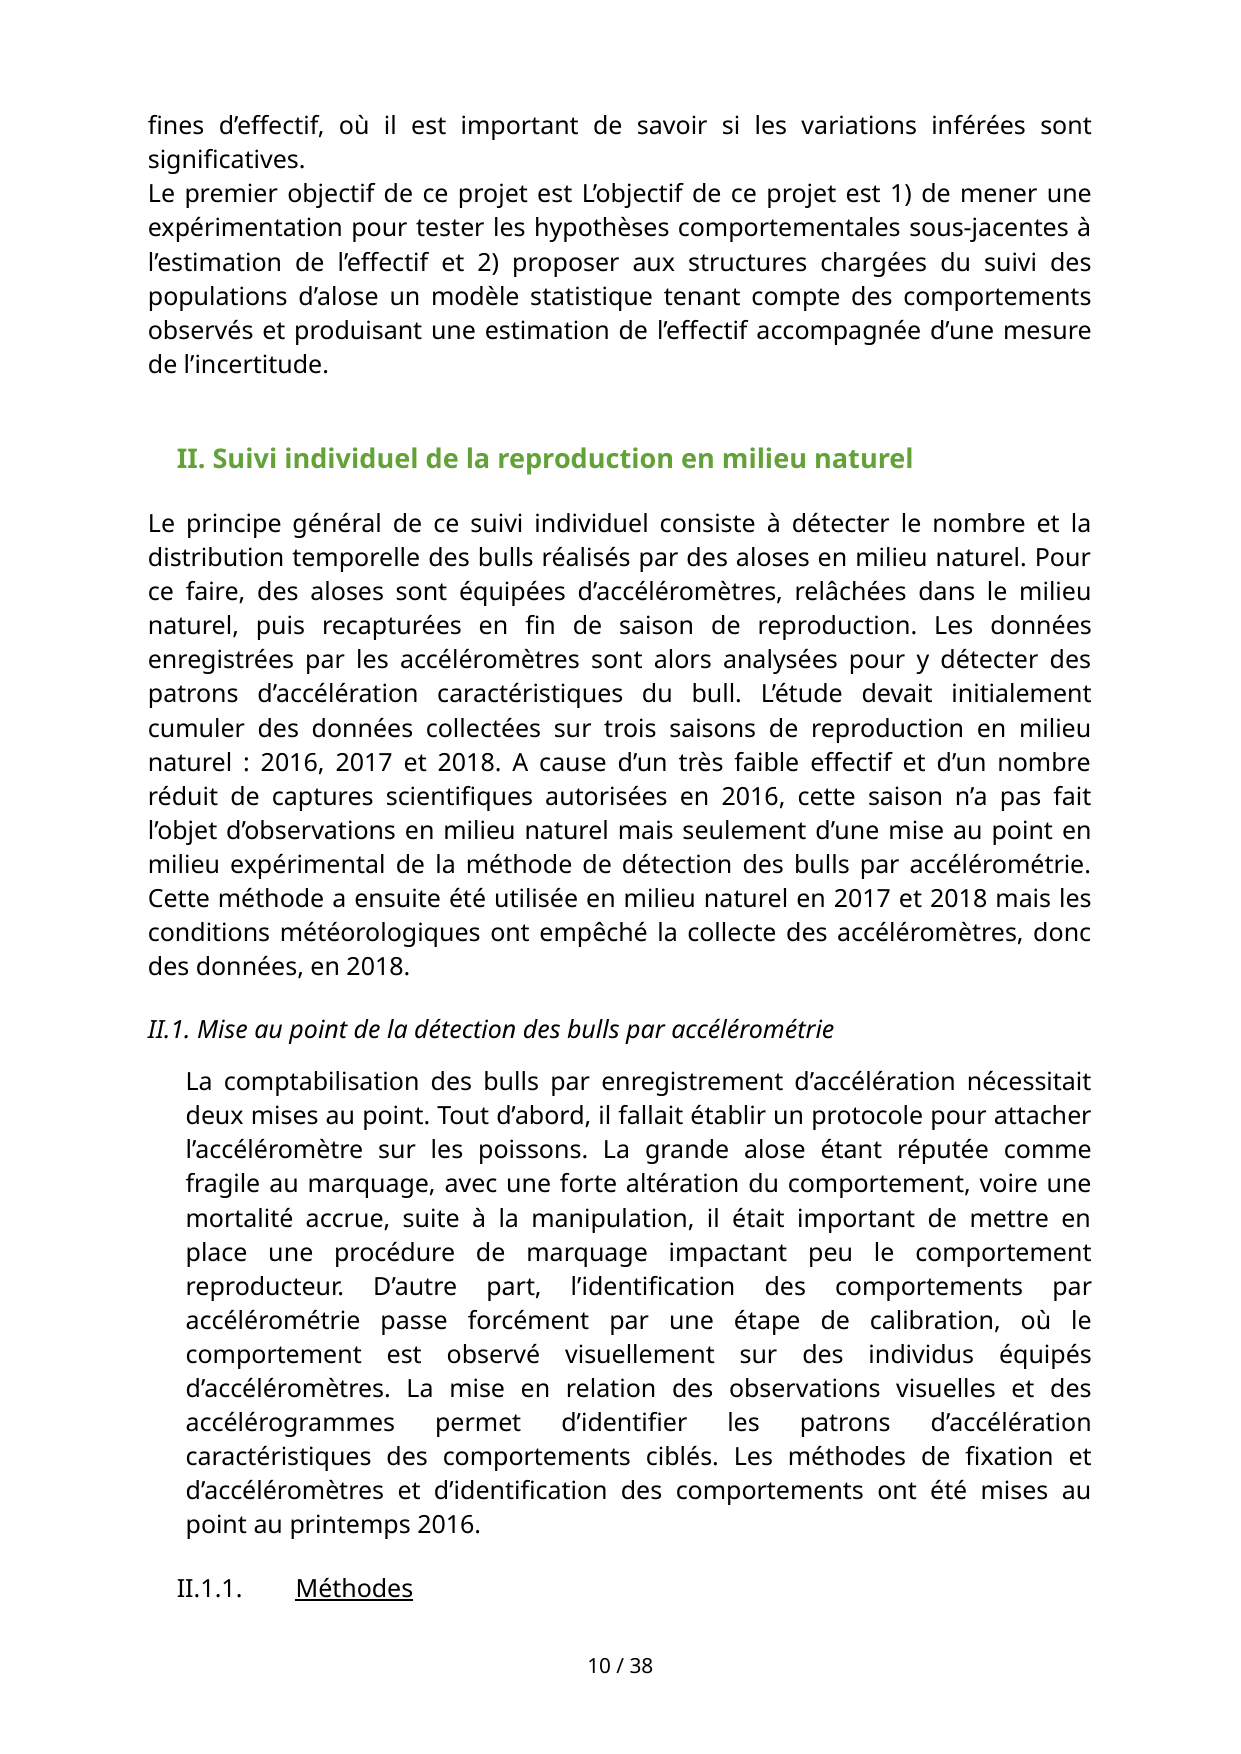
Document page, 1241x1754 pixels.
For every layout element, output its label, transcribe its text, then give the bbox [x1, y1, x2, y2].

text La comptabilisation des bulls par enregistrement d’accélération nécessitait deux mises au point. Tout d’abord, il fallait établir un protocole pour attacher l’accéléromètre sur les poissons. La grande alose étant réputée comme fragile au marquage, avec une forte altération du comportement, voire une mortalité accrue, suite à la manipulation, il était important de mettre en place une procédure de marquage impactant peu le comportement reproducteur. D’autre part, l’identification des comportements par accélérométrie passe forcément par une étape de calibration, où le comportement est observé visuellement sur des individus équipés d’accéléromètres. La mise en relation des observations visuelles et des accélérogrammes permet d’identifier les patrons d’accélération caractéristiques des comportements ciblés. Les méthodes de fixation et d’accéléromètres et d’identification des comportements ont été mises au point au printemps 2016. [185, 1064, 1093, 1541]
subtitle Suivi individuel de la reproduction en milieu naturel [177, 439, 1093, 476]
text Le principe général de ce suivi individuel consiste à détecter le nombre et la distribution temporelle des bulls réalisés par des aloses en milieu naturel. Pour ce faire, des aloses sont équipées d’accéléromètres, relâchées dans le milieu naturel, puis recapturées en fin de saison de reproduction. Les données enregistrées par les accéléromètres sont alors analysées pour y détecter des patrons d’accélération caractéristiques du bull. L’étude devait initialement cumuler des données collectées sur trois saisons de reproduction en milieu naturel : 2016, 2017 et 2018. A cause d’un très faible effectif et d’un nombre réduit de captures scientifiques autorisées en 2016, cette saison n’a pas fait l’objet d’observations en milieu naturel mais seulement d’une mise au point en milieu expérimental de la méthode de détection des bulls par accélérométrie. Cette méthode a ensuite été utilisée en milieu naturel en 2017 et 2018 mais les conditions météorologiques ont empêché la collecte des accéléromètres, donc des données, en 2018. [148, 506, 1093, 983]
subtitle Mise au point de la détection des bulls par accélérométrie [148, 1012, 1093, 1046]
text Le premier objectif de ce projet est L’objectif de ce projet est 1) de mener une expérimentation pour tester les hypothèses comportementales sous-jacentes à l’estimation de l’effectif et 2) proposer aux structures chargées du suivi des populations d’alose un modèle statistique tenant compte des comportements observés et produisant une estimation de l’effectif accompagnée d’une mesure de l’incertitude. [148, 176, 1093, 380]
subtitle Méthodes [177, 1570, 1093, 1604]
text fines d’effectif, où il est important de savoir si les variations inférées sont significatives. [148, 108, 1093, 176]
